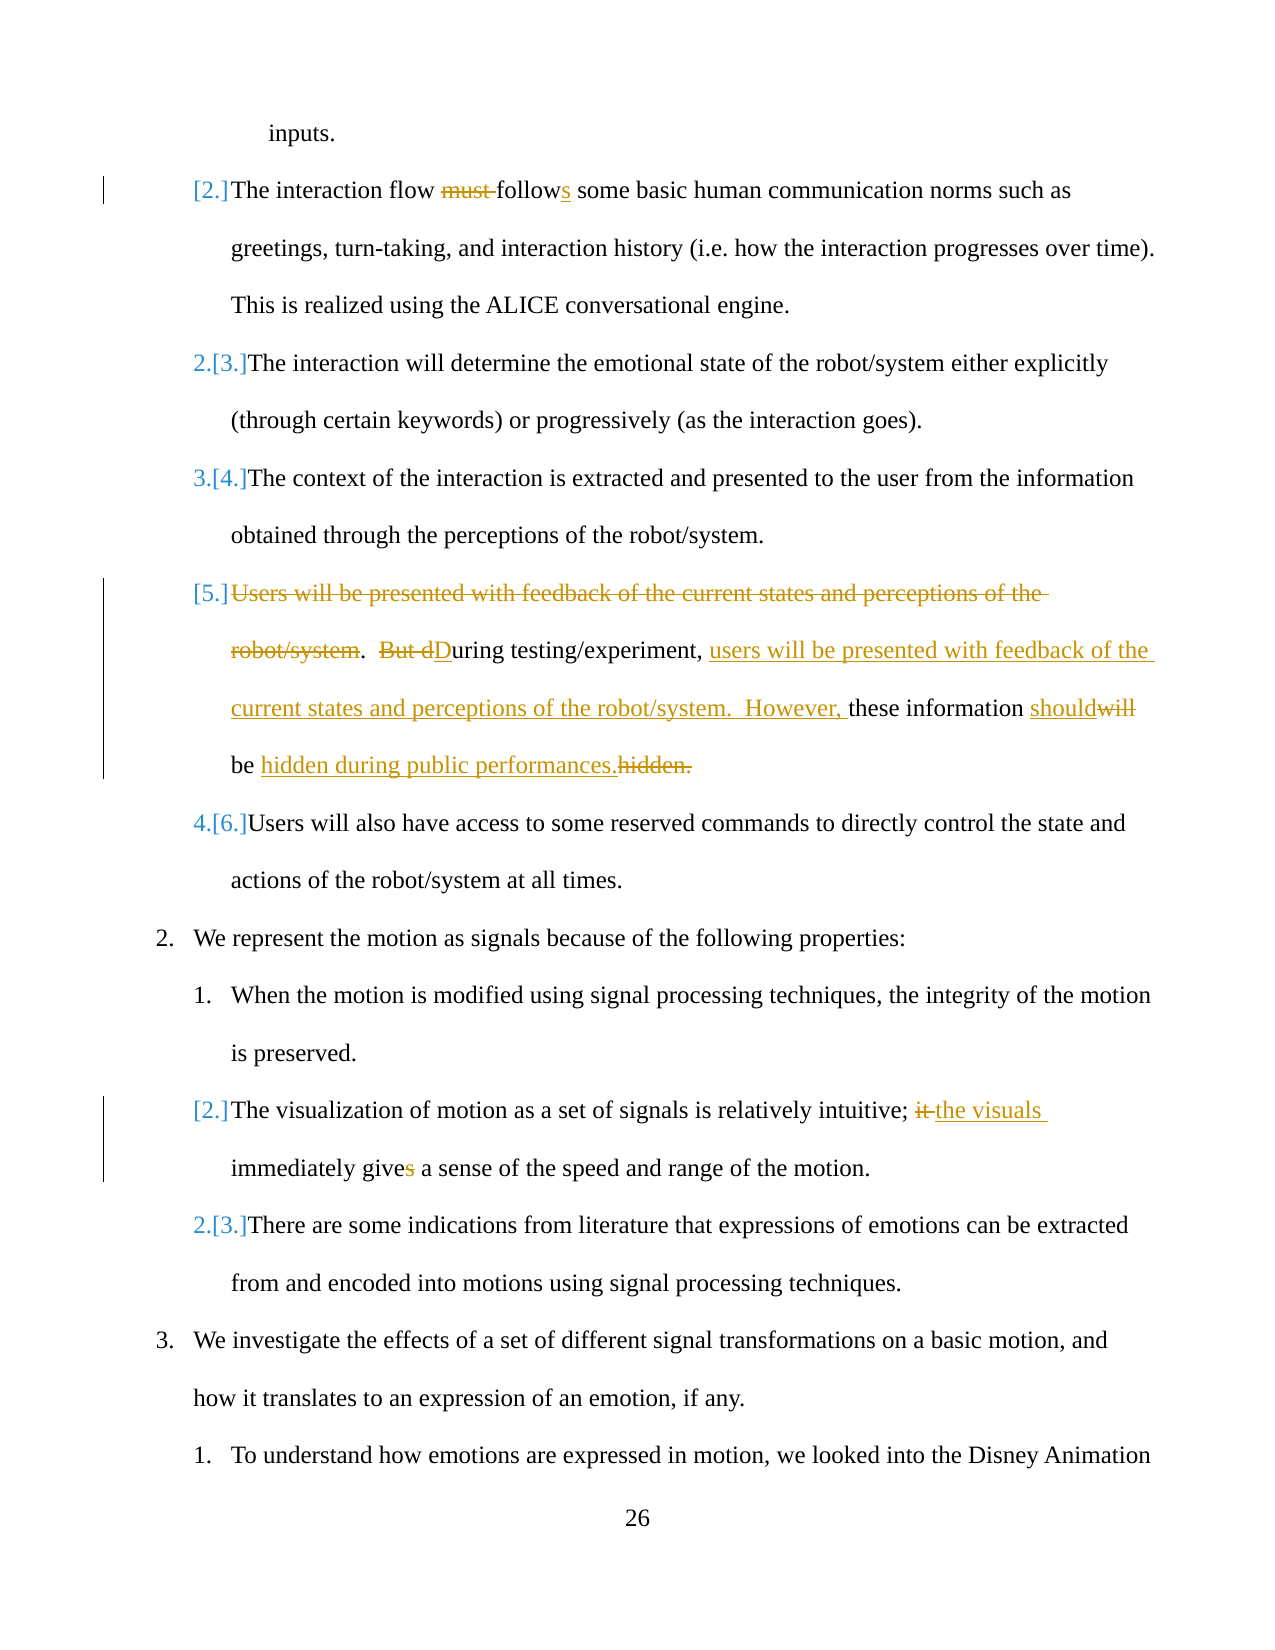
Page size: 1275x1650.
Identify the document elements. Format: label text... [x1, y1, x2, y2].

list . During testing/experiment, users will be presented with feedback of the current states and perceptions of the robot/system. However, these information should be hidden during public performances. [193, 578, 1157, 779]
list The visualization of motion as a set of signals is relatively intuitive; the visuals immediately give a sense of the speed and range of the motion. [193, 1096, 1157, 1182]
list The interaction will determine the emotional state of the robot/system either explicitly (through certain keywords) or progressively (as the interaction goes). [193, 348, 1157, 434]
list The context of the interaction is extracted and presented to the user from the information obtained through the perceptions of the robot/system. [193, 463, 1157, 549]
list We represent the motion as signals because of the following properties: [156, 923, 1157, 952]
list inputs. [231, 118, 1157, 147]
list We investigate the effects of a set of different signal transformations on a basic motion, and how it translates to an expression of an emotion, if any. [156, 1326, 1157, 1412]
list When the motion is modified using signal processing techniques, the integrity of the motion is preserved. [193, 981, 1157, 1067]
list The interaction flow follows some basic human communication norms such as greetings, turn-taking, and interaction history (i.e. how the interaction progresses over time). This is realized using the ALICE conversational engine. [193, 176, 1157, 319]
list To understand how emotions are expressed in motion, we looked into the Disney Animation [193, 1441, 1157, 1469]
list There are some indications from literature that expressions of emotions can be extracted from and encoded into motions using signal processing techniques. [193, 1211, 1157, 1297]
list Users will also have access to some reserved commands to directly control the state and actions of the robot/system at all times. [193, 808, 1157, 894]
